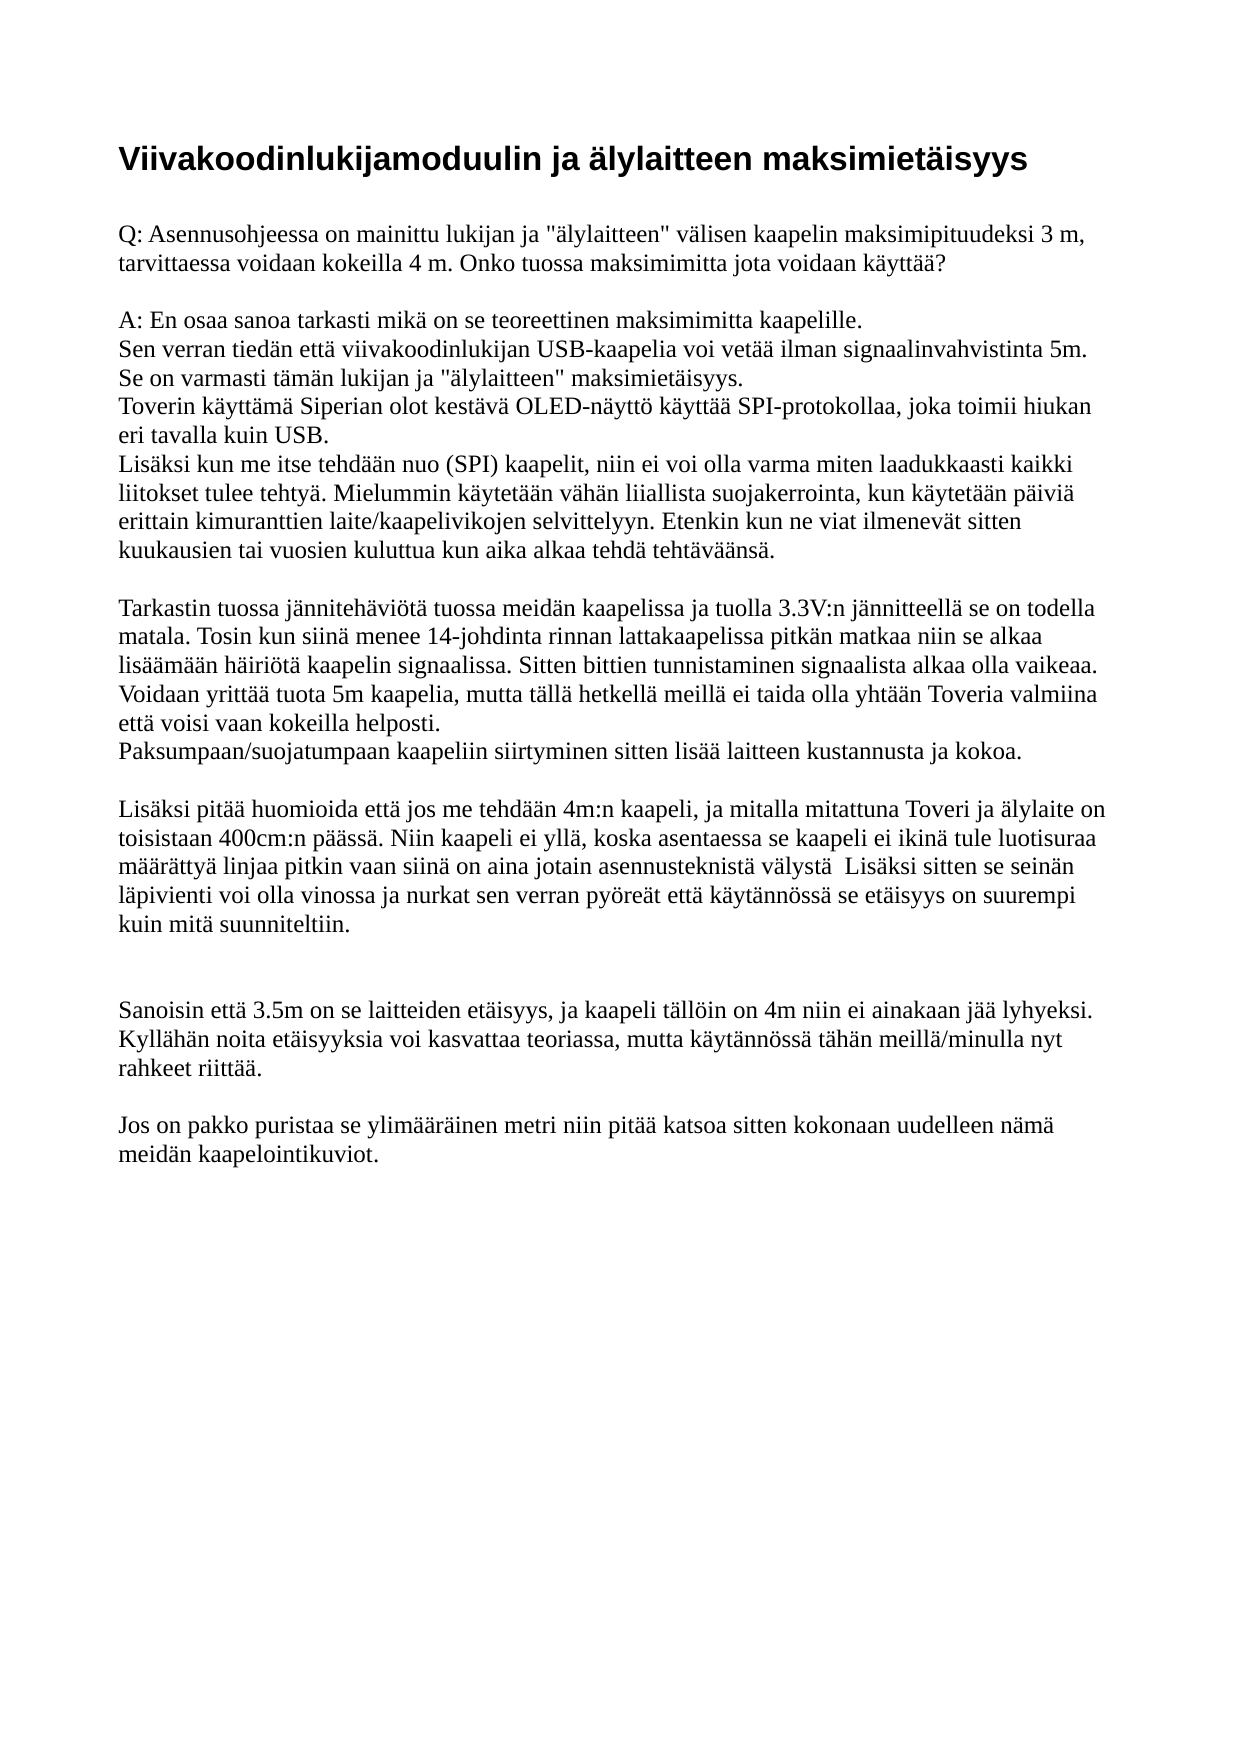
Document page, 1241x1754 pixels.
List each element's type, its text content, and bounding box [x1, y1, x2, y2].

text Paksumpaan/suojatumpaan kaapeliin siirtyminen sitten lisää laitteen kustannusta ja kokoa. [118, 736, 1122, 765]
text Sen verran tiedän että viivakoodinlukijan USB-kaapelia voi vetää ilman signaalinvahvistinta 5m. [118, 334, 1122, 363]
text Toverin käyttämä Siperian olot kestävä OLED-näyttö käyttää SPI-protokollaa, joka toimii hiukan eri tavalla kuin USB. [118, 391, 1122, 449]
text Lisäksi kun me itse tehdään nuo (SPI) kaapelit, niin ei voi olla varma miten laadukkaasti kaikki liitokset tulee tehtyä. Mielummin käytetään vähän liiallista suojakerrointa, kun käytetään päiviä erittain kimuranttien laite/kaapelivikojen selvittelyyn. Etenkin kun ne viat ilmenevät sitten kuukausien tai vuosien kuluttua kun aika alkaa tehdä tehtäväänsä. [118, 449, 1122, 564]
text Lisäksi pitää huomioida että jos me tehdään 4m:n kaapeli, ja mitalla mitattuna Toveri ja älylaite on toisistaan 400cm:n päässä. Niin kaapeli ei yllä, koska asentaessa se kaapeli ei ikinä tule luotisuraa määrättyä linjaa pitkin vaan siinä on aina jotain asennusteknistä välystä Lisäksi sitten se seinän läpivienti voi olla vinossa ja nurkat sen verran pyöreät että käytännössä se etäisyys on suurempi kuin mitä suunniteltiin. [118, 794, 1122, 938]
text A: En osaa sanoa tarkasti mikä on se teoreettinen maksimimitta kaapelille. [118, 305, 1122, 334]
text Sanoisin että 3.5m on se laitteiden etäisyys, ja kaapeli tällöin on 4m niin ei ainakaan jää lyhyeksi. [118, 995, 1122, 1024]
subtitle Viivakoodinlukijamoduulin ja älylaitteen maksimietäisyys [118, 139, 1122, 178]
text Kyllähän noita etäisyyksia voi kasvattaa teoriassa, mutta käytännössä tähän meillä/minulla nyt rahkeet riittää. [118, 1024, 1122, 1081]
text Jos on pakko puristaa se ylimääräinen metri niin pitää katsoa sitten kokonaan uudelleen nämä meidän kaapelointikuviot. [118, 1110, 1122, 1168]
text Voidaan yrittää tuota 5m kaapelia, mutta tällä hetkellä meillä ei taida olla yhtään Toveria valmiina että voisi vaan kokeilla helposti. [118, 679, 1122, 736]
text Tarkastin tuossa jännitehäviötä tuossa meidän kaapelissa ja tuolla 3.3V:n jännitteellä se on todella matala. Tosin kun siinä menee 14-johdinta rinnan lattakaapelissa pitkän matkaa niin se alkaa lisäämään häiriötä kaapelin signaalissa. Sitten bittien tunnistaminen signaalista alkaa olla vaikeaa. [118, 593, 1122, 679]
text Se on varmasti tämän lukijan ja "älylaitteen" maksimietäisyys. [118, 363, 1122, 391]
text Q: Asennusohjeessa on mainittu lukijan ja "älylaitteen" välisen kaapelin maksimipituudeksi 3 m, tarvittaessa voidaan kokeilla 4 m. Onko tuossa maksimimitta jota voidaan käyttää? [118, 219, 1122, 276]
